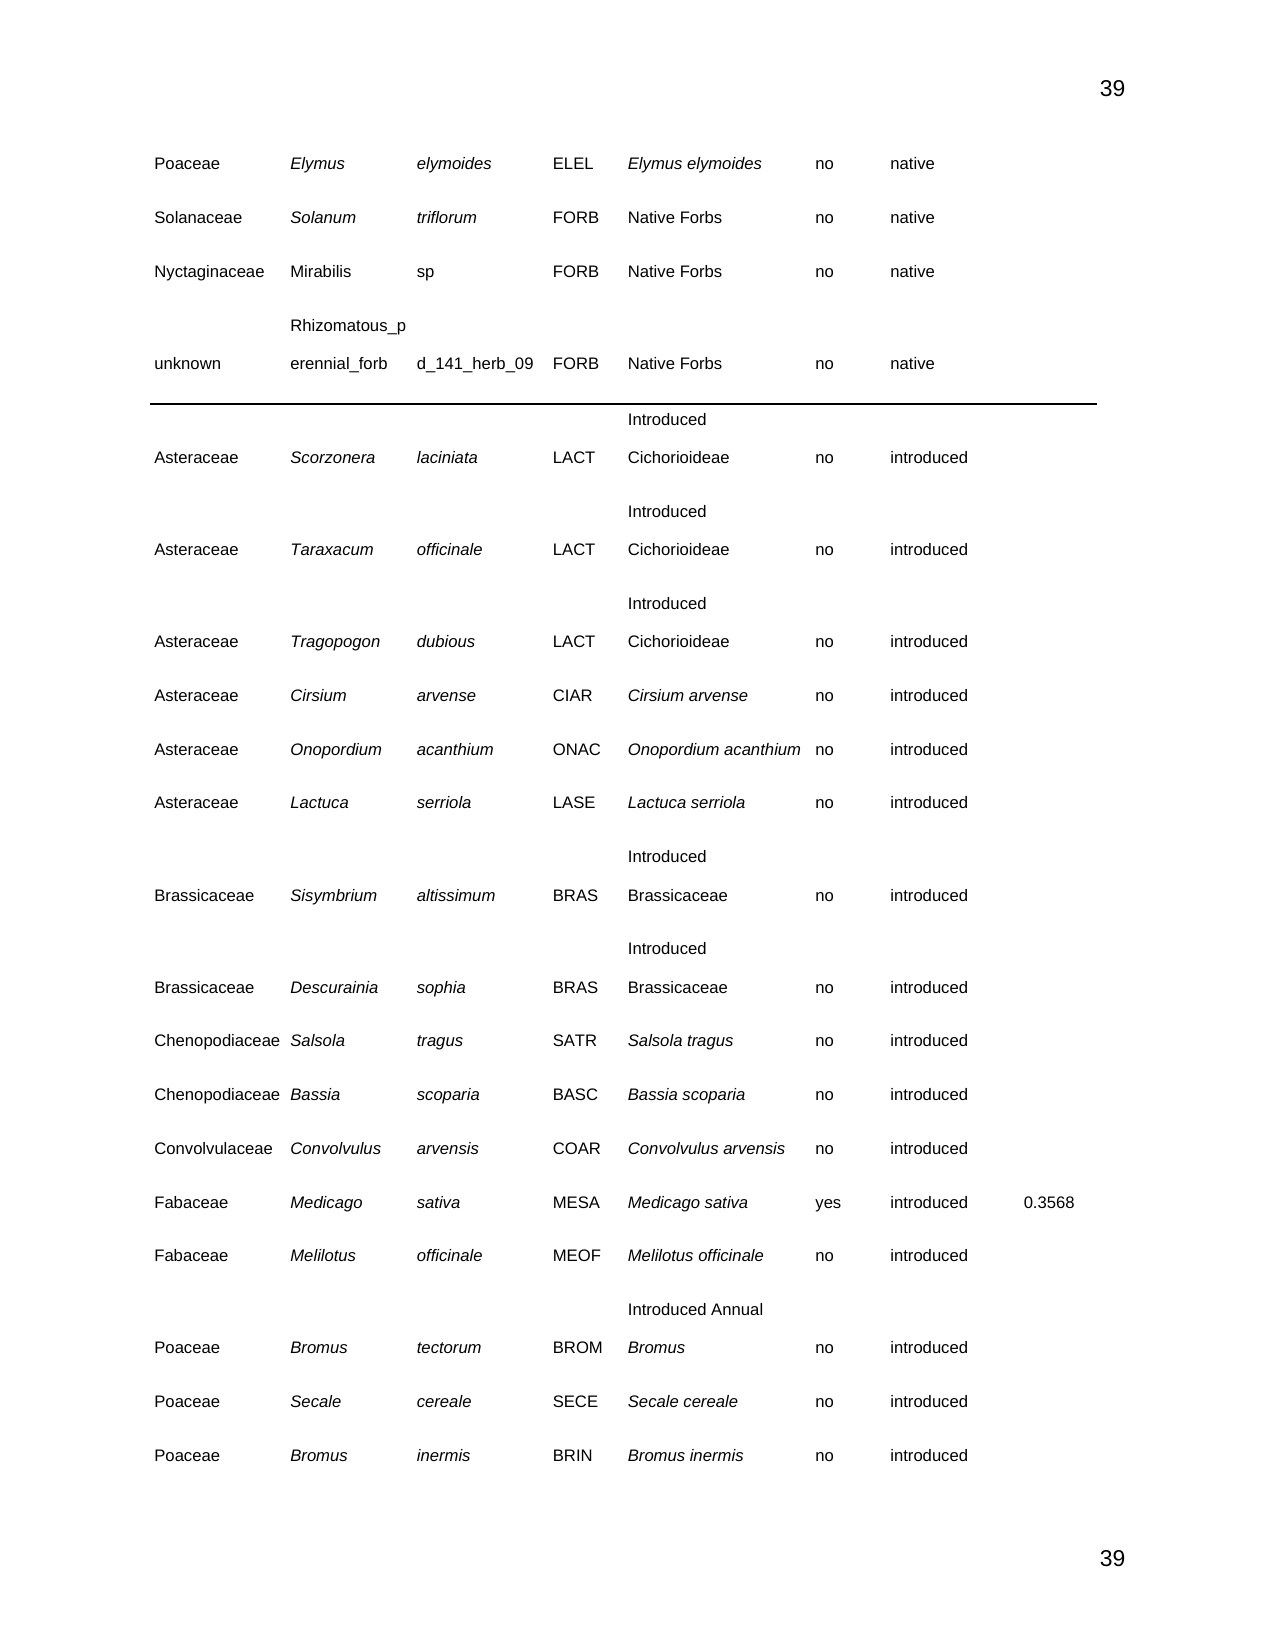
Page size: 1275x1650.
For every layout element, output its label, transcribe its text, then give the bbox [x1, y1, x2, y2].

table_cell LACT [549, 590, 623, 682]
table_cell 0.3568 [1019, 1188, 1097, 1242]
table_cell Poaceae [150, 150, 286, 204]
table_cell no [811, 590, 886, 682]
table_cell Bassia scoparia [624, 1081, 811, 1134]
table_cell [1019, 1296, 1097, 1388]
table_cell introduced [886, 498, 1019, 589]
table_cell triflorum [413, 204, 548, 257]
table_cell introduced [886, 935, 1019, 1027]
table_cell Introduced Brassicaceae [624, 935, 811, 1027]
table_cell sophia [413, 935, 548, 1027]
table_cell Bromus [286, 1296, 412, 1388]
table_cell acanthium [413, 735, 548, 789]
table_cell [1019, 735, 1097, 789]
table_cell introduced [886, 1388, 1019, 1442]
table_cell Chenopodiaceae [150, 1027, 286, 1081]
table_cell Bromus inermis [624, 1442, 811, 1495]
table_cell tragus [413, 1027, 548, 1081]
table_cell native [886, 204, 1019, 257]
table_cell Native Forbs [624, 258, 811, 311]
table_cell no [811, 258, 886, 311]
table_cell Chenopodiaceae [150, 1081, 286, 1134]
table_cell [1019, 311, 1097, 403]
table_cell Solanaceae [150, 204, 286, 257]
table_cell dubious [413, 590, 548, 682]
table_cell Native Forbs [624, 204, 811, 257]
table_cell unknown [150, 311, 286, 403]
table_cell ONAC [549, 735, 623, 789]
table_cell Convolvulus arvensis [624, 1135, 811, 1188]
table_cell no [811, 1242, 886, 1296]
table_cell Mirabilis [286, 258, 412, 311]
table_cell no [811, 1296, 886, 1388]
table_cell [1019, 935, 1097, 1027]
table_cell elymoides [413, 150, 548, 204]
table_cell Secale cereale [624, 1388, 811, 1442]
table_cell COAR [549, 1135, 623, 1188]
table_cell Brassicaceae [150, 843, 286, 935]
table_cell [1019, 789, 1097, 843]
table_cell MESA [549, 1188, 623, 1242]
table_cell introduced [886, 843, 1019, 935]
table_cell ELEL [549, 150, 623, 204]
table_cell LACT [549, 498, 623, 589]
table_cell Asteraceae [150, 590, 286, 682]
table_cell CIAR [549, 682, 623, 735]
table_cell native [886, 311, 1019, 403]
table_cell Brassicaceae [150, 935, 286, 1027]
table_cell introduced [886, 789, 1019, 843]
table_cell introduced [886, 735, 1019, 789]
table_cell introduced [886, 405, 1019, 497]
table_cell Melilotus [286, 1242, 412, 1296]
table_cell Elymus [286, 150, 412, 204]
table_cell [1019, 405, 1097, 497]
table_cell Convolvulaceae [150, 1135, 286, 1188]
table_cell yes [811, 1188, 886, 1242]
table_cell Scorzonera [286, 405, 412, 497]
table_cell Fabaceae [150, 1188, 286, 1242]
table_cell scoparia [413, 1081, 548, 1134]
table_cell no [811, 682, 886, 735]
table_cell FORB [549, 311, 623, 403]
table_cell Bromus [286, 1442, 412, 1495]
table_cell d_141_herb_09 [413, 311, 548, 403]
table_cell [1019, 843, 1097, 935]
table_cell [1019, 682, 1097, 735]
table_cell Introduced Brassicaceae [624, 843, 811, 935]
table_cell Melilotus officinale [624, 1242, 811, 1296]
table_cell Convolvulus [286, 1135, 412, 1188]
table_cell [1019, 1242, 1097, 1296]
table_cell altissimum [413, 843, 548, 935]
table_cell Onopordium acanthium [624, 735, 811, 789]
table_cell Poaceae [150, 1388, 286, 1442]
table_cell [1019, 1442, 1097, 1495]
table_cell BASC [549, 1081, 623, 1134]
table_cell MEOF [549, 1242, 623, 1296]
table_cell Rhizomatous_perennial_forb [286, 311, 412, 403]
table_cell Salsola tragus [624, 1027, 811, 1081]
table_cell Elymus elymoides [624, 150, 811, 204]
table_cell introduced [886, 1081, 1019, 1134]
table_cell no [811, 1442, 886, 1495]
table_cell [1019, 590, 1097, 682]
table_cell no [811, 843, 886, 935]
table_cell laciniata [413, 405, 548, 497]
table_cell [1019, 1388, 1097, 1442]
table_cell no [811, 935, 886, 1027]
table_cell no [811, 789, 886, 843]
table_cell Poaceae [150, 1442, 286, 1495]
table_cell [1019, 1027, 1097, 1081]
table_cell Medicago [286, 1188, 412, 1242]
table_cell [1019, 204, 1097, 257]
table_cell SATR [549, 1027, 623, 1081]
table_cell no [811, 1027, 886, 1081]
table_cell no [811, 204, 886, 257]
table_cell no [811, 1135, 886, 1188]
table_cell officinale [413, 1242, 548, 1296]
table_cell Descurainia [286, 935, 412, 1027]
table_cell LASE [549, 789, 623, 843]
table_cell Poaceae [150, 1296, 286, 1388]
table_cell Lactuca serriola [624, 789, 811, 843]
table_cell introduced [886, 1242, 1019, 1296]
table_cell Asteraceae [150, 735, 286, 789]
table_cell [1019, 150, 1097, 204]
table_cell Asteraceae [150, 405, 286, 497]
table_cell introduced [886, 1296, 1019, 1388]
table_cell Secale [286, 1388, 412, 1442]
table_cell no [811, 150, 886, 204]
table_cell tectorum [413, 1296, 548, 1388]
table_cell Onopordium [286, 735, 412, 789]
table_cell Fabaceae [150, 1242, 286, 1296]
table_cell Introduced Cichorioideae [624, 498, 811, 589]
table_cell no [811, 735, 886, 789]
table_cell [1019, 258, 1097, 311]
table_cell BRAS [549, 935, 623, 1027]
table_cell [1019, 1081, 1097, 1134]
table_cell Cirsium arvense [624, 682, 811, 735]
table_cell BROM [549, 1296, 623, 1388]
table_cell officinale [413, 498, 548, 589]
table_cell serriola [413, 789, 548, 843]
table_cell Introduced Cichorioideae [624, 590, 811, 682]
table_cell Solanum [286, 204, 412, 257]
table_cell introduced [886, 682, 1019, 735]
table_cell BRAS [549, 843, 623, 935]
table_cell arvense [413, 682, 548, 735]
table_cell sp [413, 258, 548, 311]
table_cell no [811, 1081, 886, 1134]
table_cell introduced [886, 1027, 1019, 1081]
table_cell cereale [413, 1388, 548, 1442]
table_cell FORB [549, 204, 623, 257]
table_cell Bassia [286, 1081, 412, 1134]
table_cell Asteraceae [150, 789, 286, 843]
table_cell FORB [549, 258, 623, 311]
table_cell Introduced Annual Bromus [624, 1296, 811, 1388]
table_cell Nyctaginaceae [150, 258, 286, 311]
table_cell [1019, 498, 1097, 589]
table_cell Lactuca [286, 789, 412, 843]
table_cell LACT [549, 405, 623, 497]
table_cell Sisymbrium [286, 843, 412, 935]
table_cell [1019, 1135, 1097, 1188]
table_cell introduced [886, 1442, 1019, 1495]
table_cell BRIN [549, 1442, 623, 1495]
table_cell Asteraceae [150, 682, 286, 735]
table_cell no [811, 311, 886, 403]
table_cell native [886, 258, 1019, 311]
table_cell Medicago sativa [624, 1188, 811, 1242]
table_cell Native Forbs [624, 311, 811, 403]
table_cell Taraxacum [286, 498, 412, 589]
table_cell no [811, 498, 886, 589]
table_cell no [811, 405, 886, 497]
table_cell Cirsium [286, 682, 412, 735]
table_cell inermis [413, 1442, 548, 1495]
table_cell native [886, 150, 1019, 204]
table_cell arvensis [413, 1135, 548, 1188]
table_cell SECE [549, 1388, 623, 1442]
table_cell introduced [886, 1135, 1019, 1188]
table_cell Asteraceae [150, 498, 286, 589]
table_cell Introduced Cichorioideae [624, 405, 811, 497]
table_cell Tragopogon [286, 590, 412, 682]
table_cell no [811, 1388, 886, 1442]
table_cell introduced [886, 1188, 1019, 1242]
table_cell Salsola [286, 1027, 412, 1081]
table_cell sativa [413, 1188, 548, 1242]
table_cell introduced [886, 590, 1019, 682]
